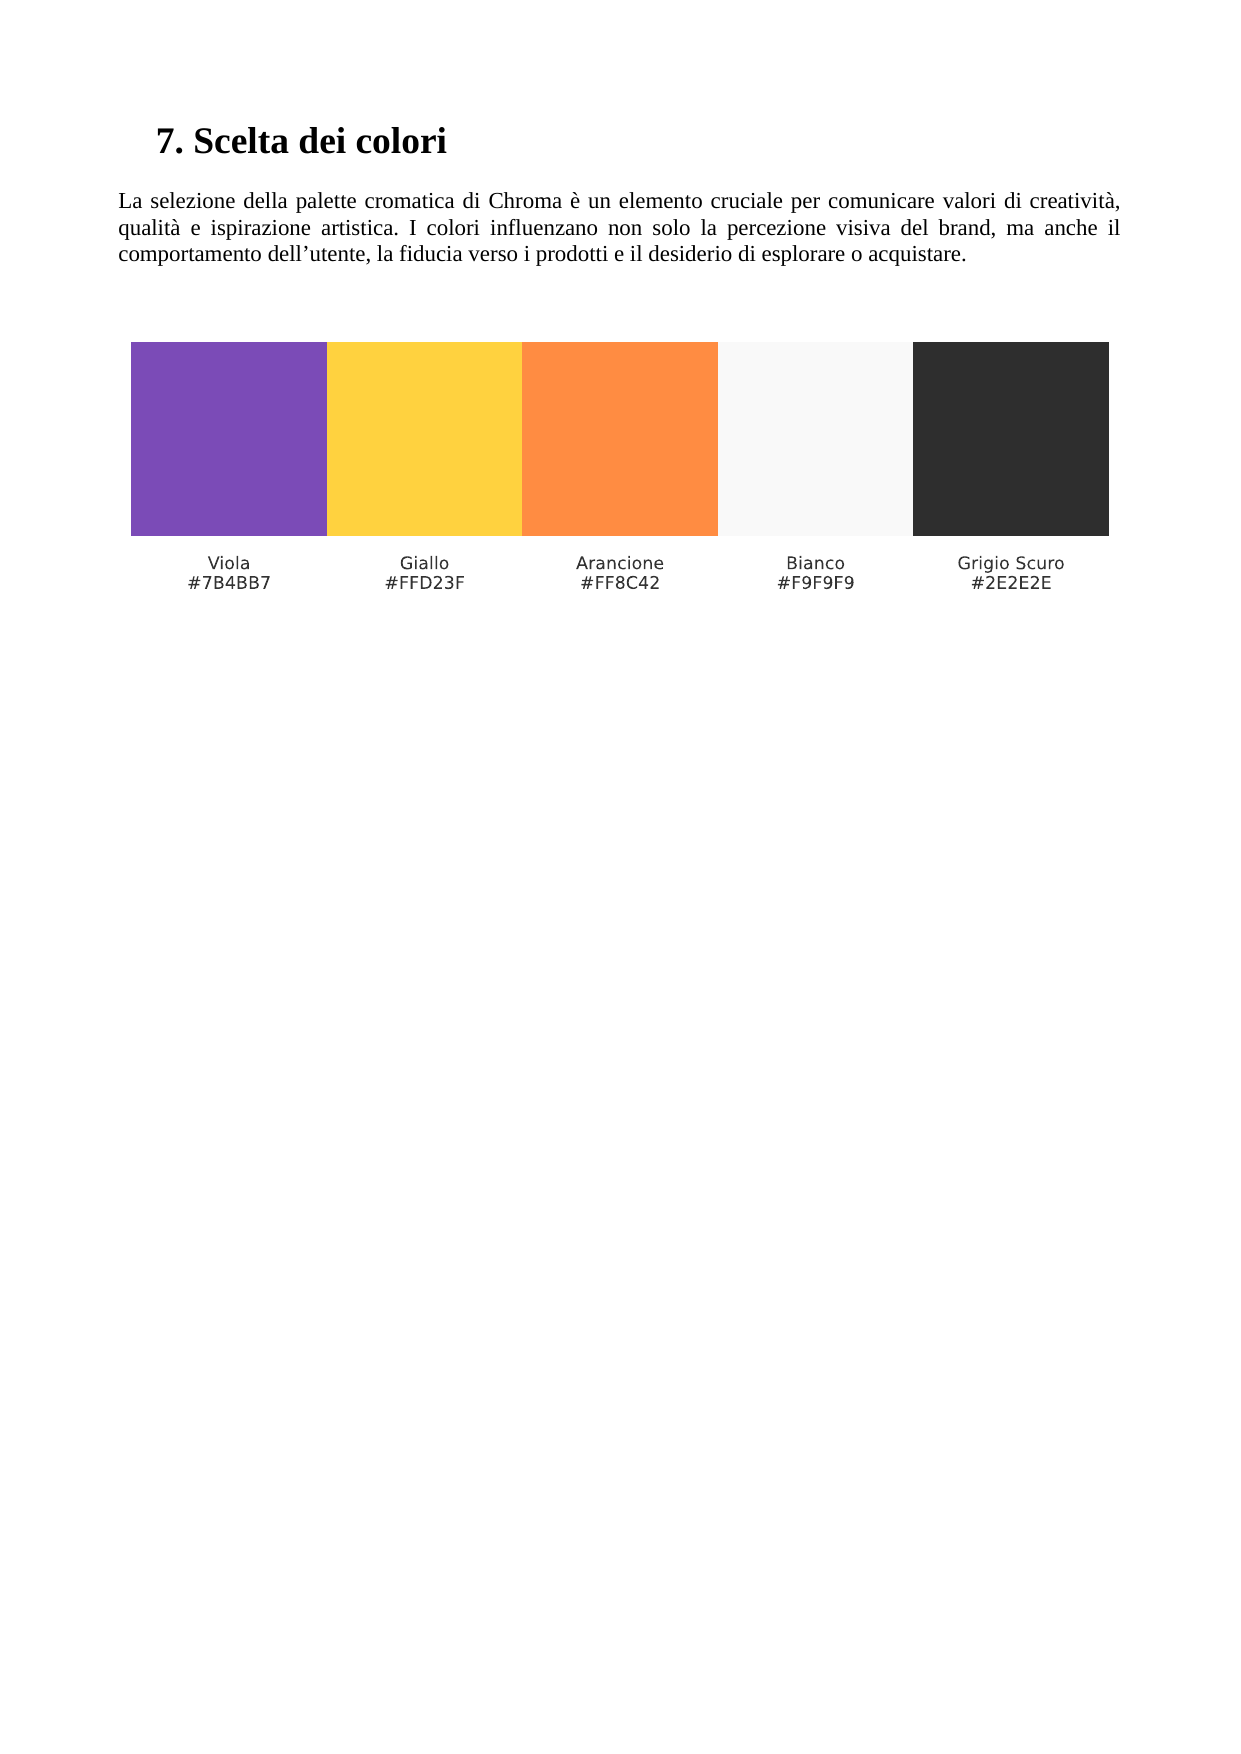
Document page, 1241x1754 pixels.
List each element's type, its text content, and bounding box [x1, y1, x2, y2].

list Scelta dei colori [156, 118, 1122, 161]
text La selezione della palette cromatica di Chroma è un elemento cruciale per comunicare valori di creatività, qualità e ispirazione artistica. I colori influenzano non solo la percezione visiva del brand, ma anche il comportamento dell’utente, la fiducia verso i prodotti e il desiderio di esplorare o acquistare. [118, 188, 1122, 267]
